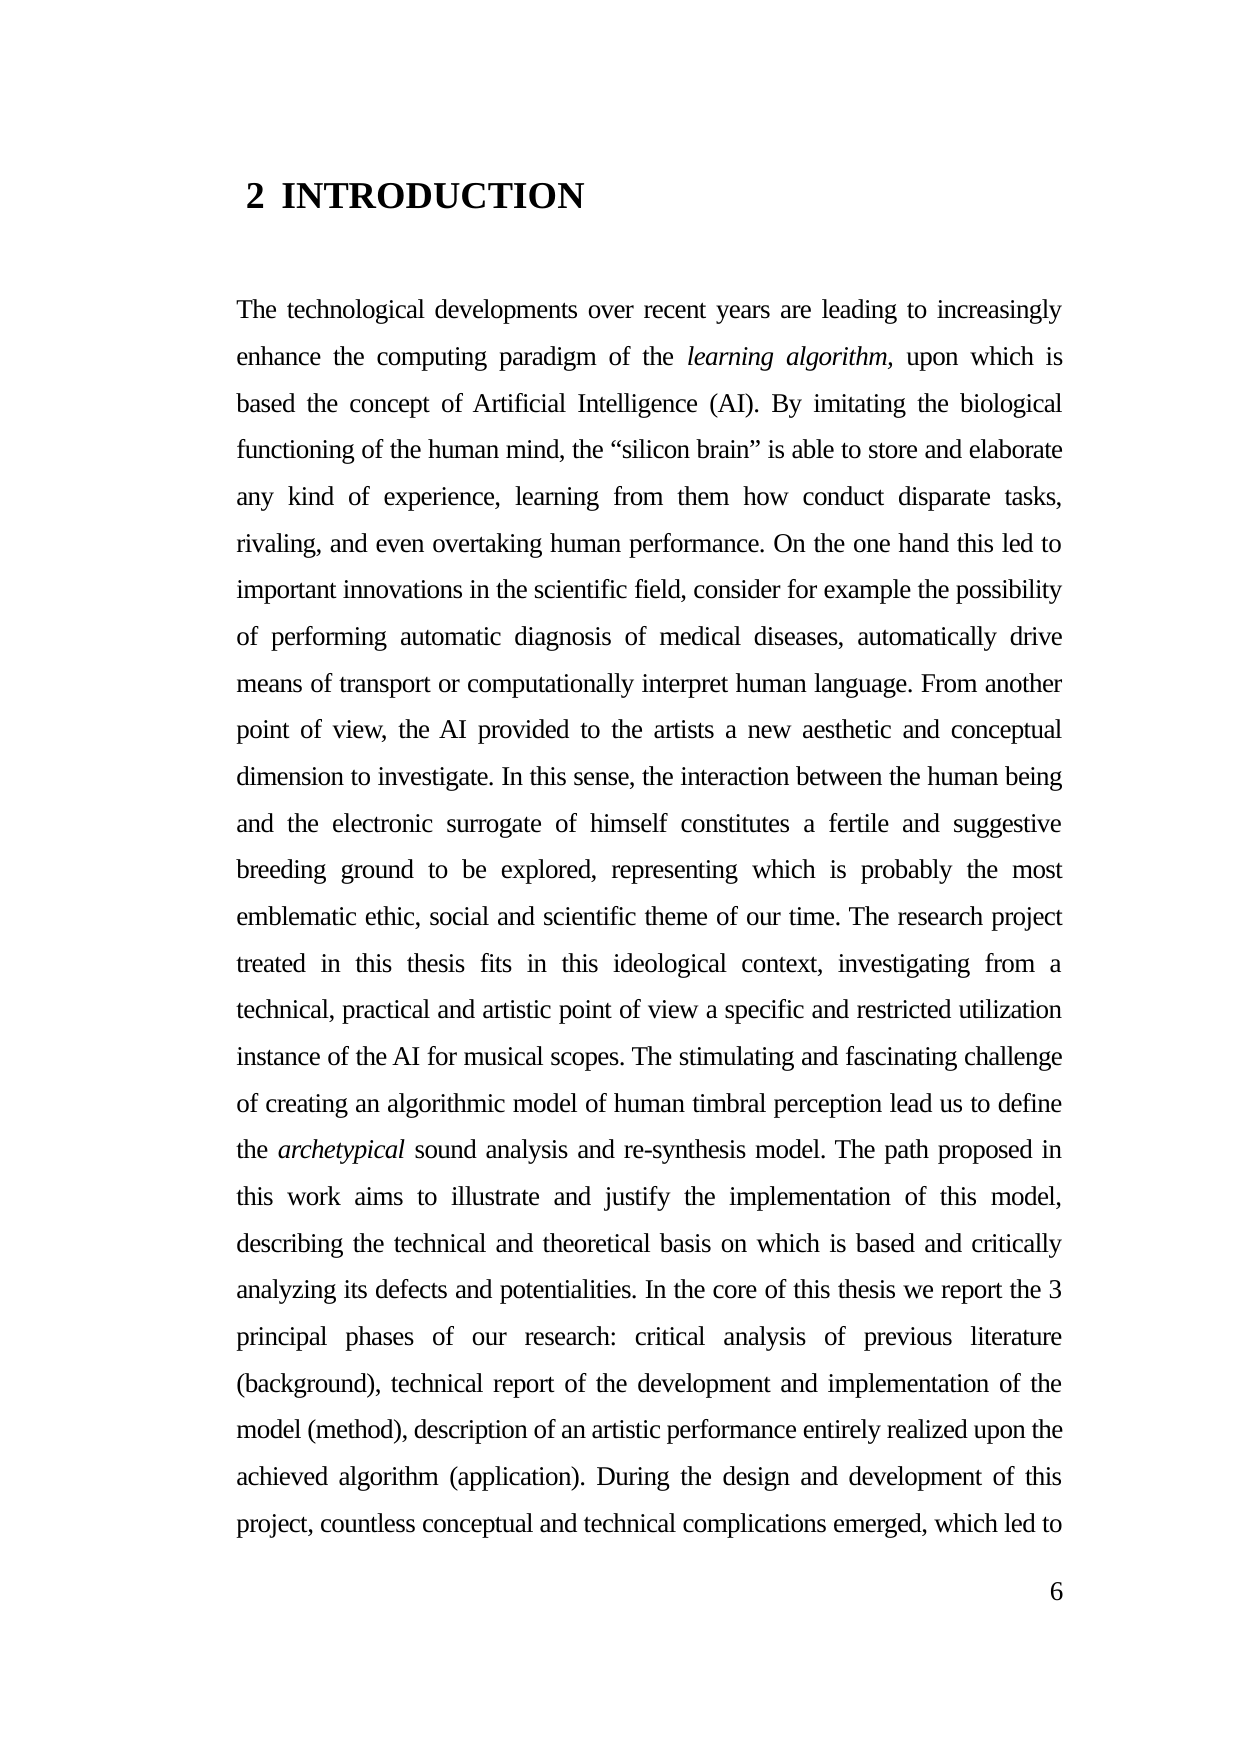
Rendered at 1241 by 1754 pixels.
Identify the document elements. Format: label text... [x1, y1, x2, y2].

text The technological developments over recent years are leading to increasingly enhance the computing paradigm of the learning algorithm, upon which is based the concept of Artificial Intelligence (AI). By imitating the biological functioning of the human mind, the “silicon brain” is able to store and elaborate any kind of experience, learning from them how conduct disparate tasks, rivaling, and even overtaking human performance. On the one hand this led to important innovations in the scientific field, consider for example the possibility of performing automatic diagnosis of medical diseases, automatically drive means of transport or computationally interpret human language. From another point of view, the AI provided to the artists a new aesthetic and conceptual dimension to investigate. In this sense, the interaction between the human being and the electronic surrogate of himself constitutes a fertile and suggestive breeding ground to be explored, representing which is probably the most emblematic ethic, social and scientific theme of our time. The research project treated in this thesis fits in this ideological context, investigating from a technical, practical and artistic point of view a specific and restricted utilization instance of the AI for musical scopes. The stimulating and fascinating challenge of creating an algorithmic model of human timbral perception lead us to define the archetypical sound analysis and re-synthesis model. The path proposed in this work aims to illustrate and justify the implementation of this model, describing the technical and theoretical basis on which is based and critically analyzing its defects and potentialities. In the core of this thesis we report the 3 principal phases of our research: critical analysis of previous literature (background), technical report of the development and implementation of the model (method), description of an artistic performance entirely realized upon the achieved algorithm (application). During the design and development of this project, countless conceptual and technical complications emerged, which led to [236, 294, 1063, 1538]
subtitle INTRODUCTION [236, 173, 1063, 216]
